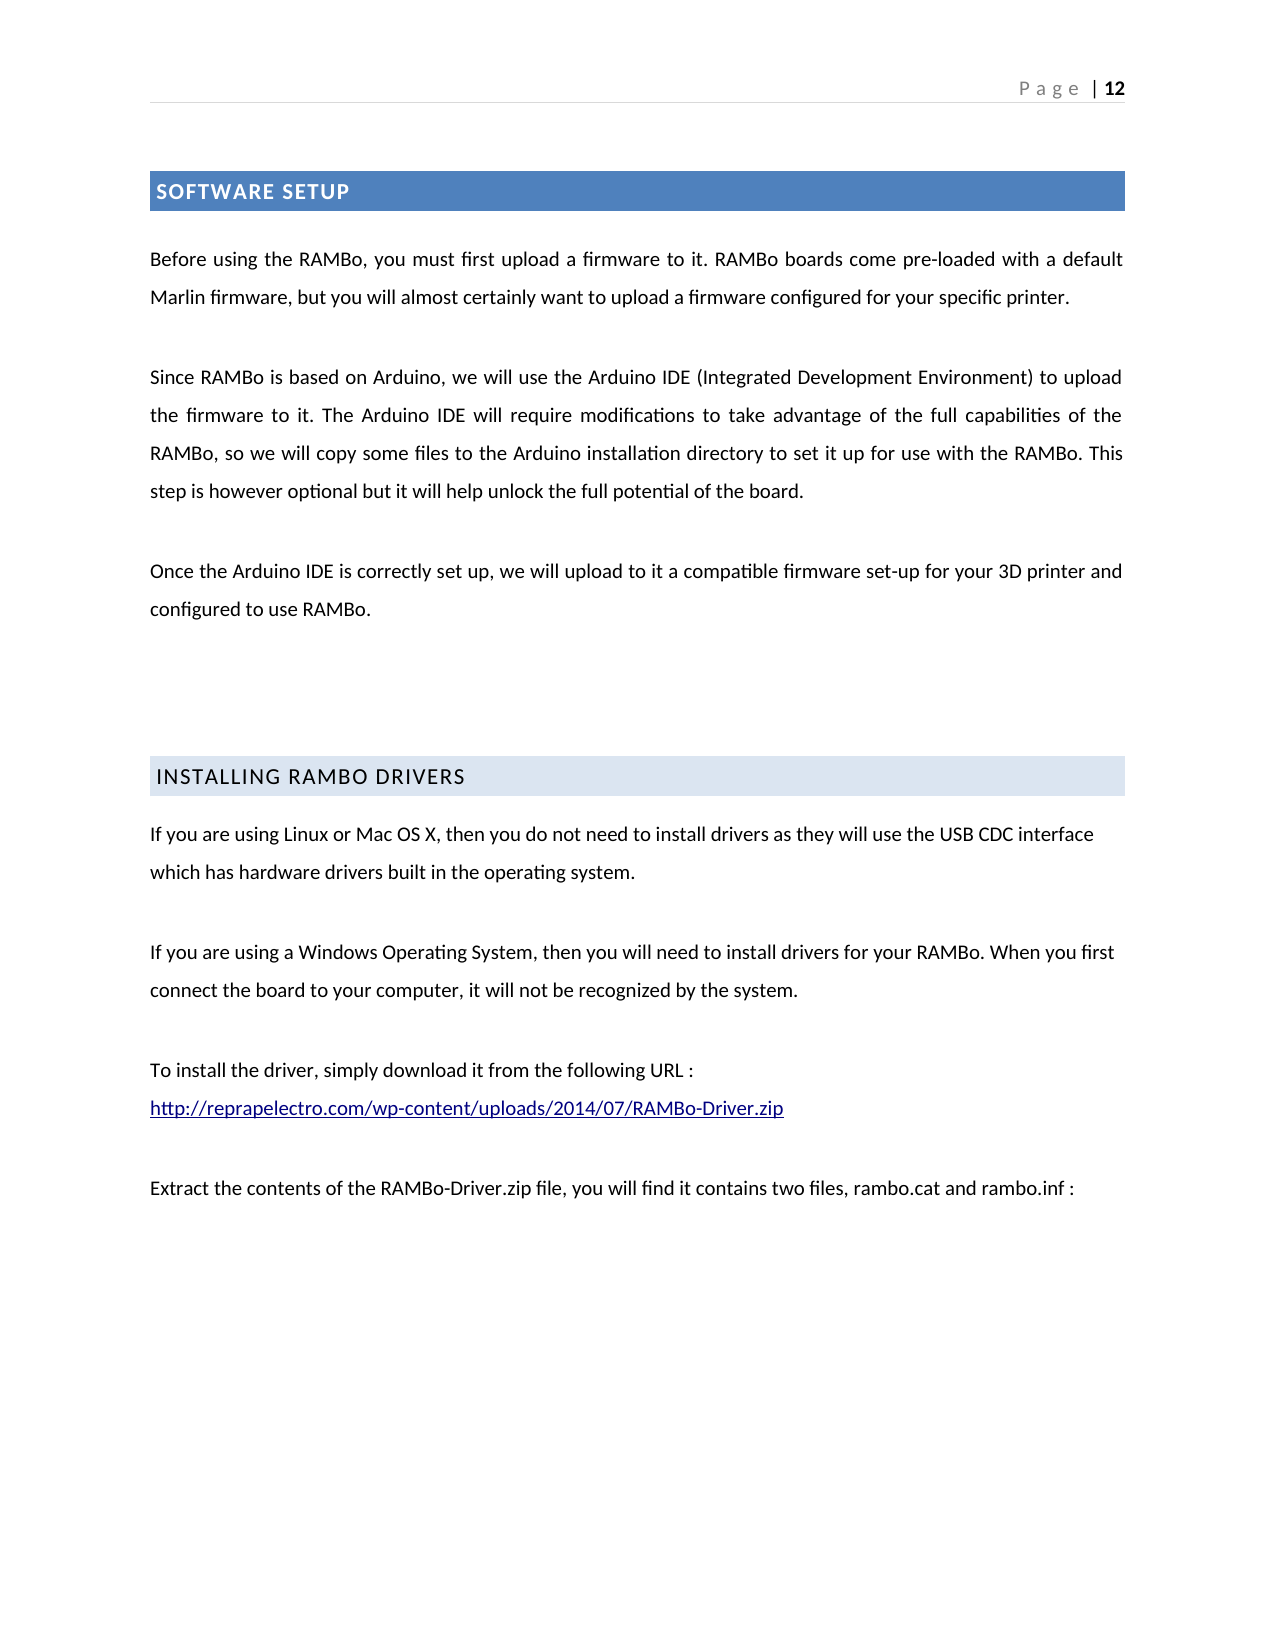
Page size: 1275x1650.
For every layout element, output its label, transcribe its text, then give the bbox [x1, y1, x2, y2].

text Since RAMBo is based on Arduino, we will use the Arduino IDE (Integrated Development Environment) to upload the firmware to it. The Arduino IDE will require modifications to take advantage of the full capabilities of the RAMBo, so we will copy some files to the Arduino installation directory to set it up for use with the RAMBo. This step is however optional but it will help unlock the full potential of the board. [150, 364, 1125, 504]
text To install the driver, simply download it from the following URL : http://reprapelectro.com/wp-content/uploads/2014/07/RAMBo-Driver.zip [150, 1057, 1125, 1121]
text Extract the contents of the RAMBo-Driver.zip file, you will find it contains two files, rambo.cat and rambo.inf : [150, 1175, 1125, 1201]
subtitle Software setup [156, 177, 1119, 205]
text If you are using Linux or Mac OS X, then you do not need to install drivers as they will use the USB CDC interface which has hardware drivers built in the operating system. [150, 821, 1125, 885]
text Once the Arduino IDE is correctly set up, we will upload to it a compatible firmware set-up for your 3D printer and configured to use RAMBo. [150, 558, 1125, 622]
text Before using the RAMBo, you must first upload a firmware to it. RAMBo boards come pre-loaded with a default Marlin firmware, but you will almost certainly want to upload a firmware configured for your specific printer. [150, 246, 1125, 310]
subtitle Installing RAMBo drivers [156, 762, 1119, 790]
text If you are using a Windows Operating System, then you will need to install drivers for your RAMBo. When you first connect the board to your computer, it will not be recognized by the system. [150, 939, 1125, 1003]
